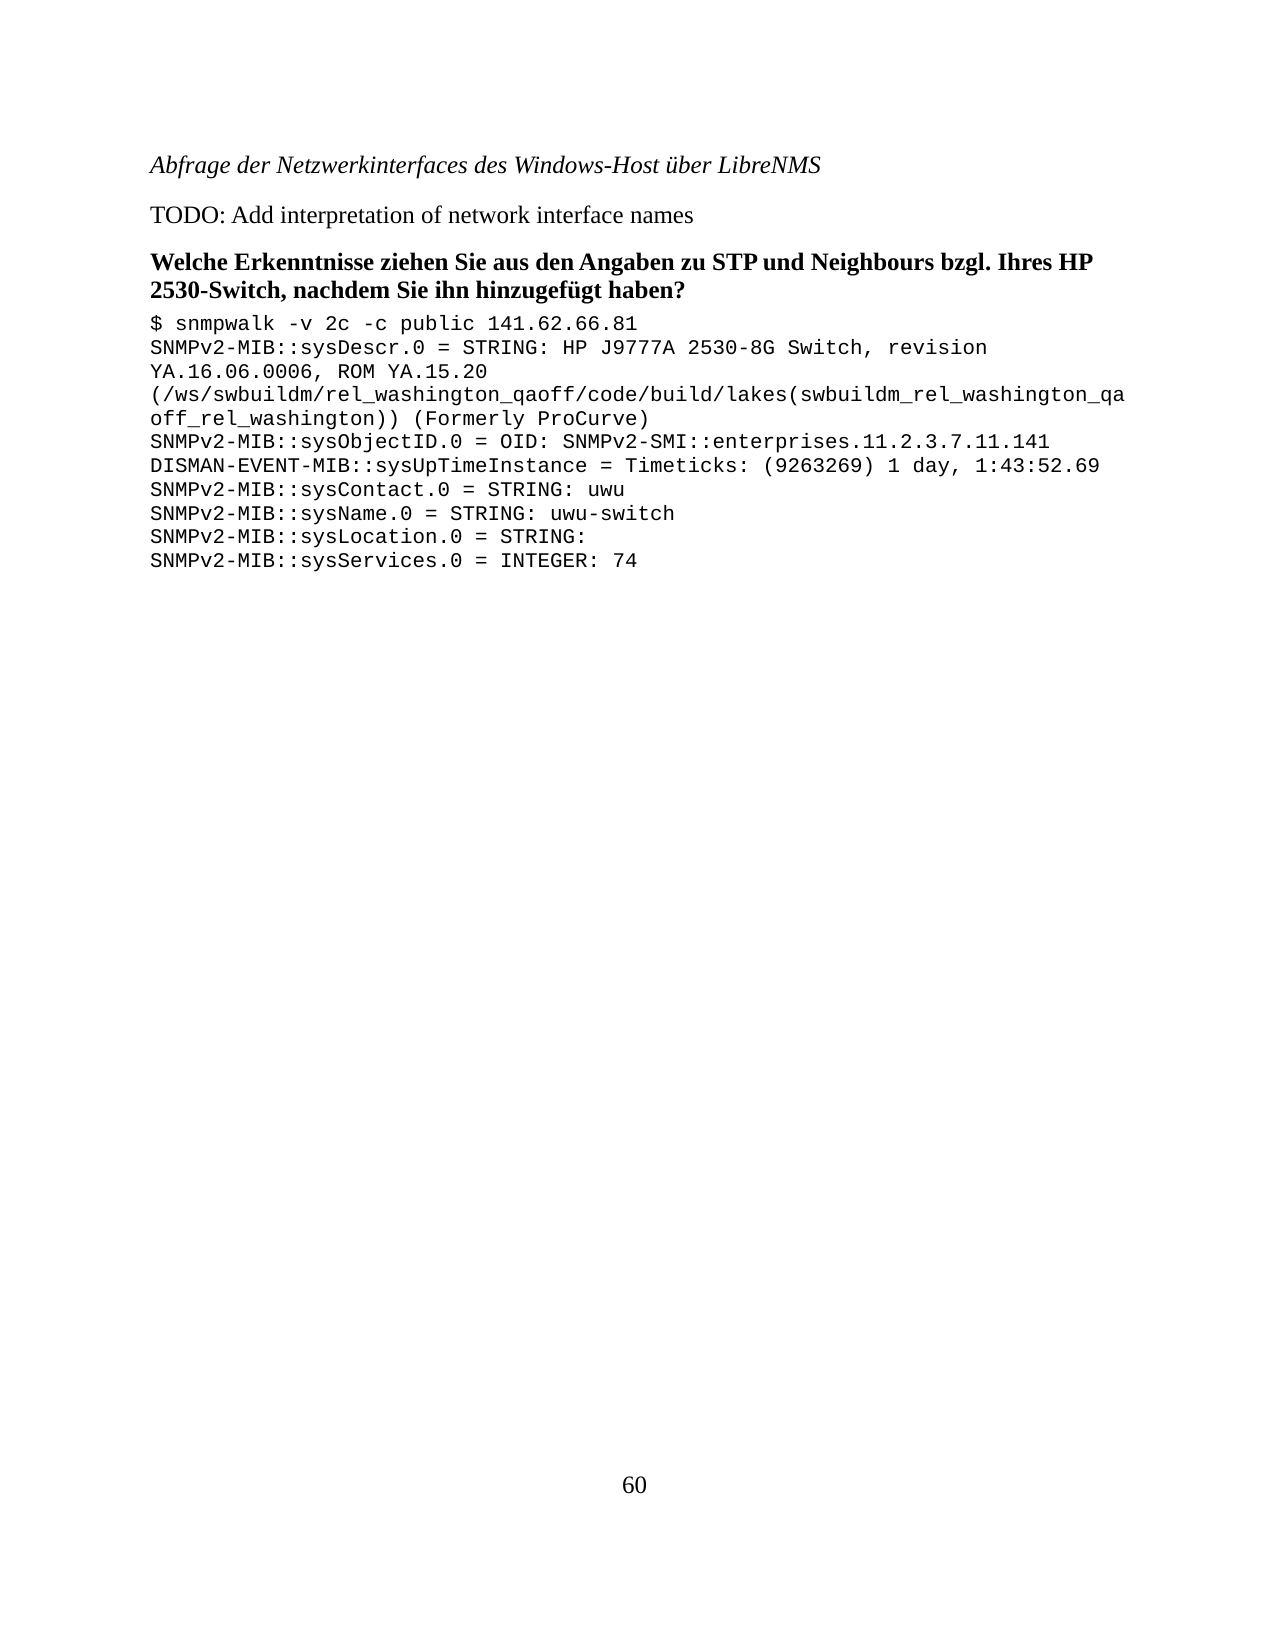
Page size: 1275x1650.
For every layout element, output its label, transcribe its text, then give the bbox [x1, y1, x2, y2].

text Welche Erkenntnisse ziehen Sie aus den Angaben zu STP und Neighbours bzgl. Ihres HP 2530-Switch, nachdem Sie ihn hinzugefügt haben? [150, 247, 1125, 304]
text DISMAN-EVENT-MIB::sysUpTimeInstance = Timeticks: (9263269) 1 day, 1:43:52.69 [150, 455, 1125, 479]
text SNMPv2-MIB::sysName.0 = STRING: uwu-switch [150, 502, 1125, 526]
text SNMPv2-MIB::sysServices.0 = INTEGER: 74 [150, 550, 1125, 573]
text SNMPv2-MIB::sysObjectID.0 = OID: SNMPv2-SMI::enterprises.11.2.3.7.11.141 [150, 432, 1125, 455]
text SNMPv2-MIB::sysLocation.0 = STRING: [150, 526, 1125, 550]
text $ snmpwalk -v 2c -c public 141.62.66.81 [150, 313, 1125, 337]
text TODO: Add interpretation of network interface names [150, 200, 1125, 229]
text SNMPv2-MIB::sysDescr.0 = STRING: HP J9777A 2530-8G Switch, revision YA.16.06.0006, ROM YA.15.20 (/ws/swbuildm/rel_washington_qaoff/code/build/lakes(swbuildm_rel_washington_qaoff_rel_washington)) (Formerly ProCurve) [150, 337, 1125, 432]
text SNMPv2-MIB::sysContact.0 = STRING: uwu [150, 479, 1125, 502]
text Abfrage der Netzwerkinterfaces des Windows-Host über LibreNMS [150, 150, 1125, 179]
